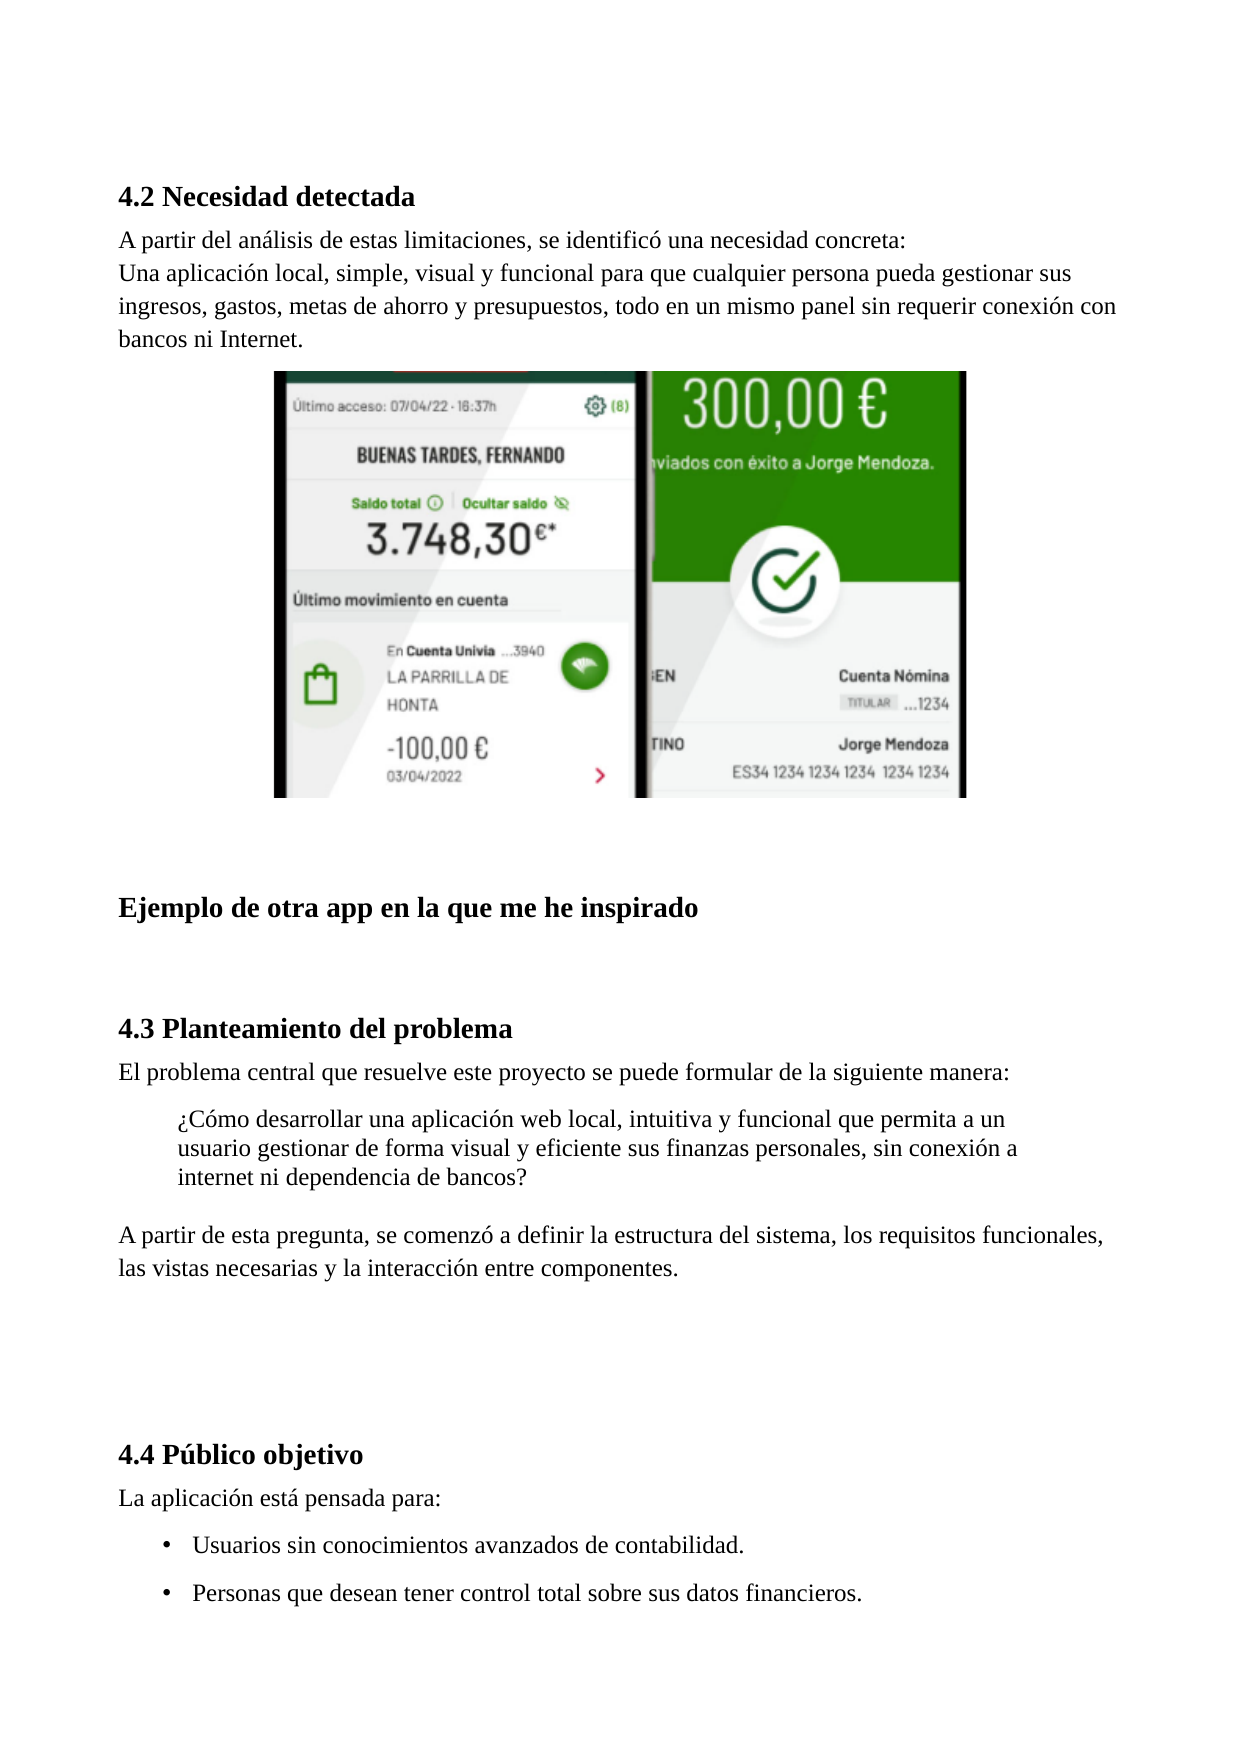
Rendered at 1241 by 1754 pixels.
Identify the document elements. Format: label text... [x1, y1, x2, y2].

list Usuarios sin conocimientos avanzados de contabilidad. [162, 1530, 1122, 1559]
subtitle 4.3 Planteamiento del problema [118, 1011, 1122, 1044]
subtitle 4.4 Público objetivo [118, 1437, 1122, 1470]
subtitle 4.2 Necesidad detectada [118, 179, 1122, 212]
text A partir del análisis de estas limitaciones, se identificó una necesidad concreta: Una aplicación local, simple, visual y funcional para que cualquier persona pueda gestionar sus ingresos, gastos, metas de ahorro y presupuestos, todo en un mismo panel sin requerir conexión con bancos ni Internet. [118, 225, 1122, 353]
list Personas que desean tener control total sobre sus datos financieros. [162, 1578, 1122, 1607]
picture [273, 371, 967, 798]
text ¿Cómo desarrollar una aplicación web local, intuitiva y funcional que permita a un usuario gestionar de forma visual y eficiente sus finanzas personales, sin conexión a internet ni dependencia de bancos? [177, 1104, 1063, 1191]
text El problema central que resuelve este proyecto se puede formular de la siguiente manera: [118, 1057, 1122, 1086]
subtitle Ejemplo de otra app en la que me he inspirado [118, 890, 1122, 923]
text A partir de esta pregunta, se comenzó a definir la estructura del sistema, los requisitos funcionales, las vistas necesarias y la interacción entre componentes. [118, 1220, 1122, 1282]
text La aplicación está pensada para: [118, 1483, 1122, 1512]
